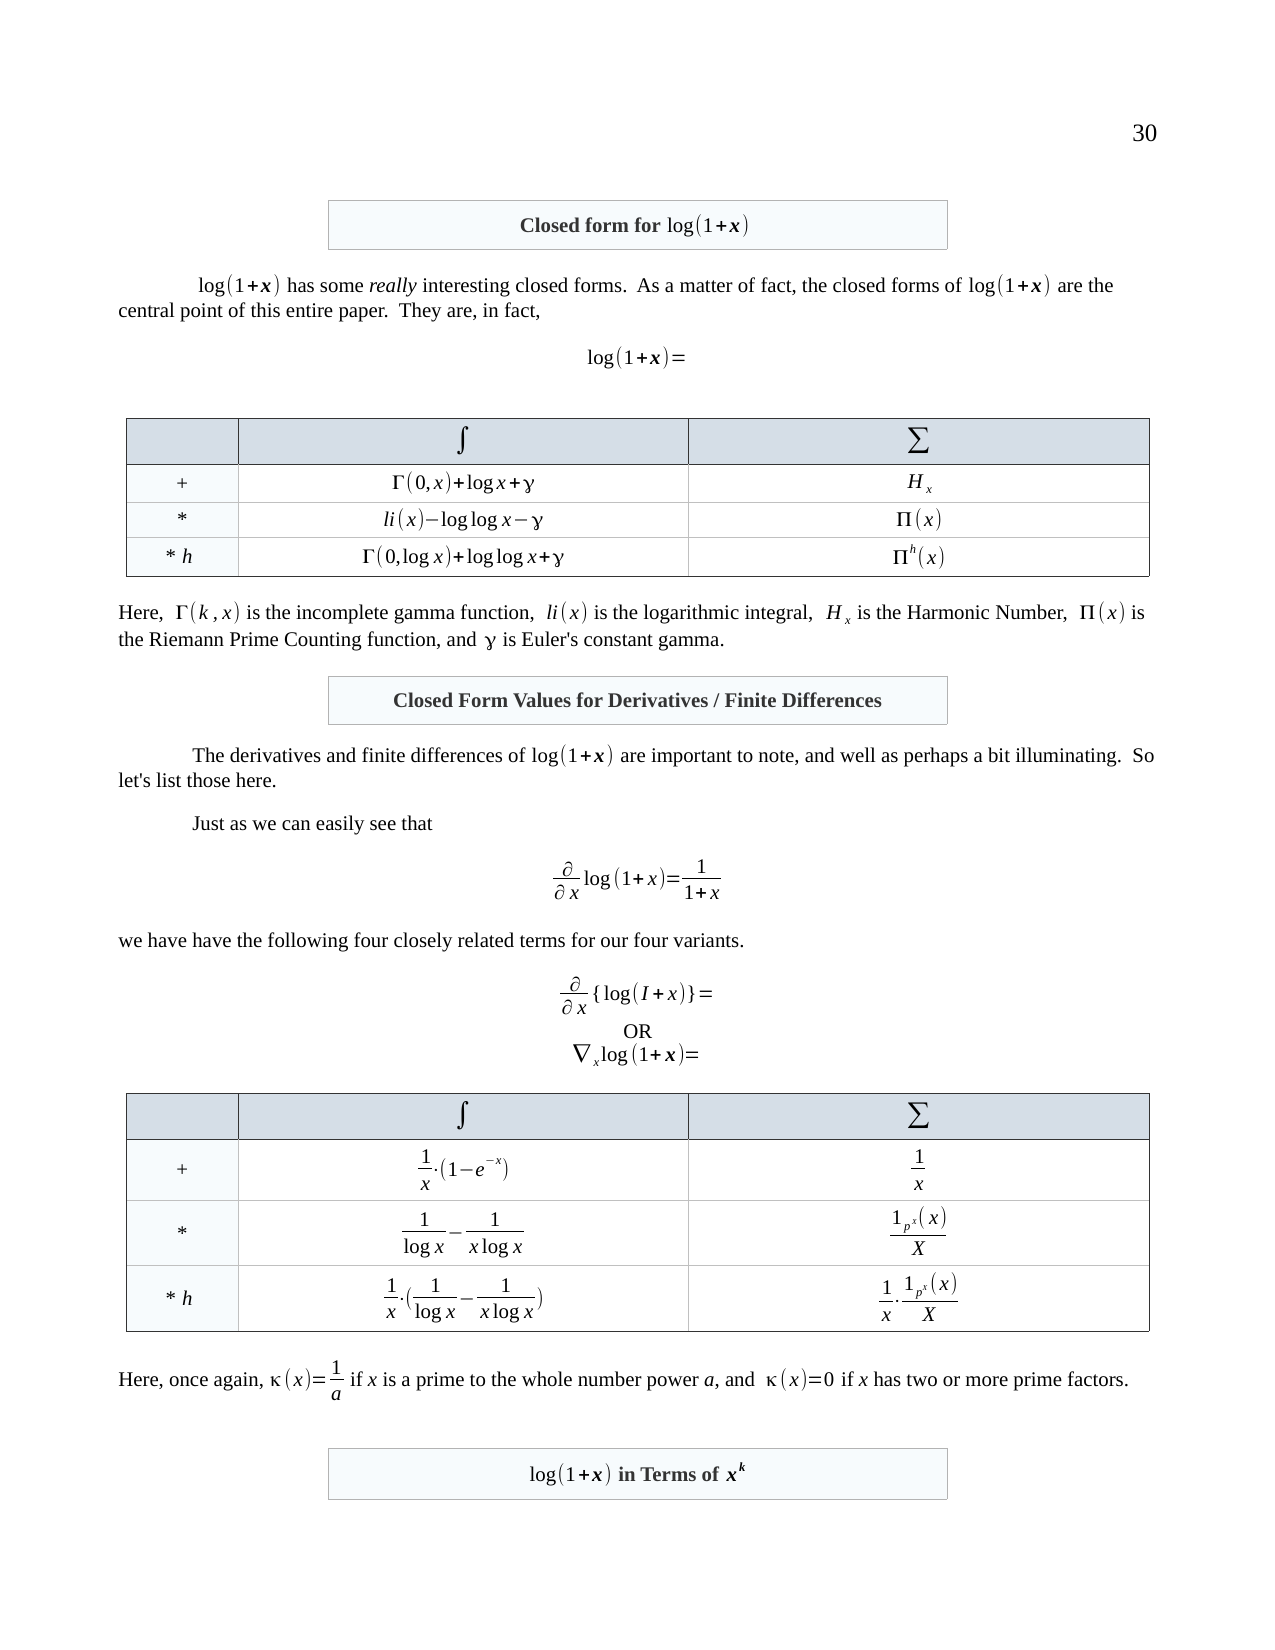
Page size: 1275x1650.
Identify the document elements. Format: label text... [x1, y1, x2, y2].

table_cell [239, 1201, 688, 1265]
text Here, once again,if x is a prime to the whole number power a, and if x has two or more prime factors. [118, 1355, 1157, 1404]
table_cell + [127, 465, 238, 502]
table_cell [689, 503, 1149, 537]
table_cell * [127, 1201, 238, 1265]
text we have have the following four closely related terms for our four variants. [118, 928, 1157, 952]
table_header [689, 419, 1149, 464]
table_cell + [127, 1140, 238, 1200]
table_header [239, 419, 688, 464]
table_cell [239, 1266, 688, 1331]
table_header [689, 1094, 1149, 1139]
text in Terms of [329, 1449, 947, 1499]
text OR [118, 1019, 1157, 1043]
table_cell [689, 465, 1149, 502]
table_cell [689, 1201, 1149, 1265]
text Here, is the incomplete gamma function, is the logarithmic integral, is the Harmonic Number, is the Riemann Prime Counting function, andis Euler's constant gamma. [118, 600, 1157, 651]
table_cell [689, 538, 1149, 576]
table_cell [689, 1140, 1149, 1200]
table_cell [239, 465, 688, 502]
table_header [127, 1094, 238, 1139]
text has some really interesting closed forms. As a matter of fact, the closed forms ofare the central point of this entire paper. They are, in fact, [118, 273, 1157, 322]
table_cell * [127, 1266, 238, 1331]
text Closed Form Values for Derivatives / Finite Differences [329, 677, 947, 724]
table_cell [239, 1140, 688, 1200]
table_cell [239, 503, 688, 537]
table_cell [689, 1266, 1149, 1331]
table_cell * [127, 503, 238, 537]
table_header [127, 419, 238, 464]
table_header [239, 1094, 688, 1139]
table_cell * [127, 538, 238, 576]
table_cell [239, 538, 688, 576]
text Just as we can easily see that [118, 811, 1157, 835]
text Closed form for [329, 201, 947, 249]
text The derivatives and finite differences ofare important to note, and well as perhaps a bit illuminating. So let's list those here. [118, 743, 1157, 792]
